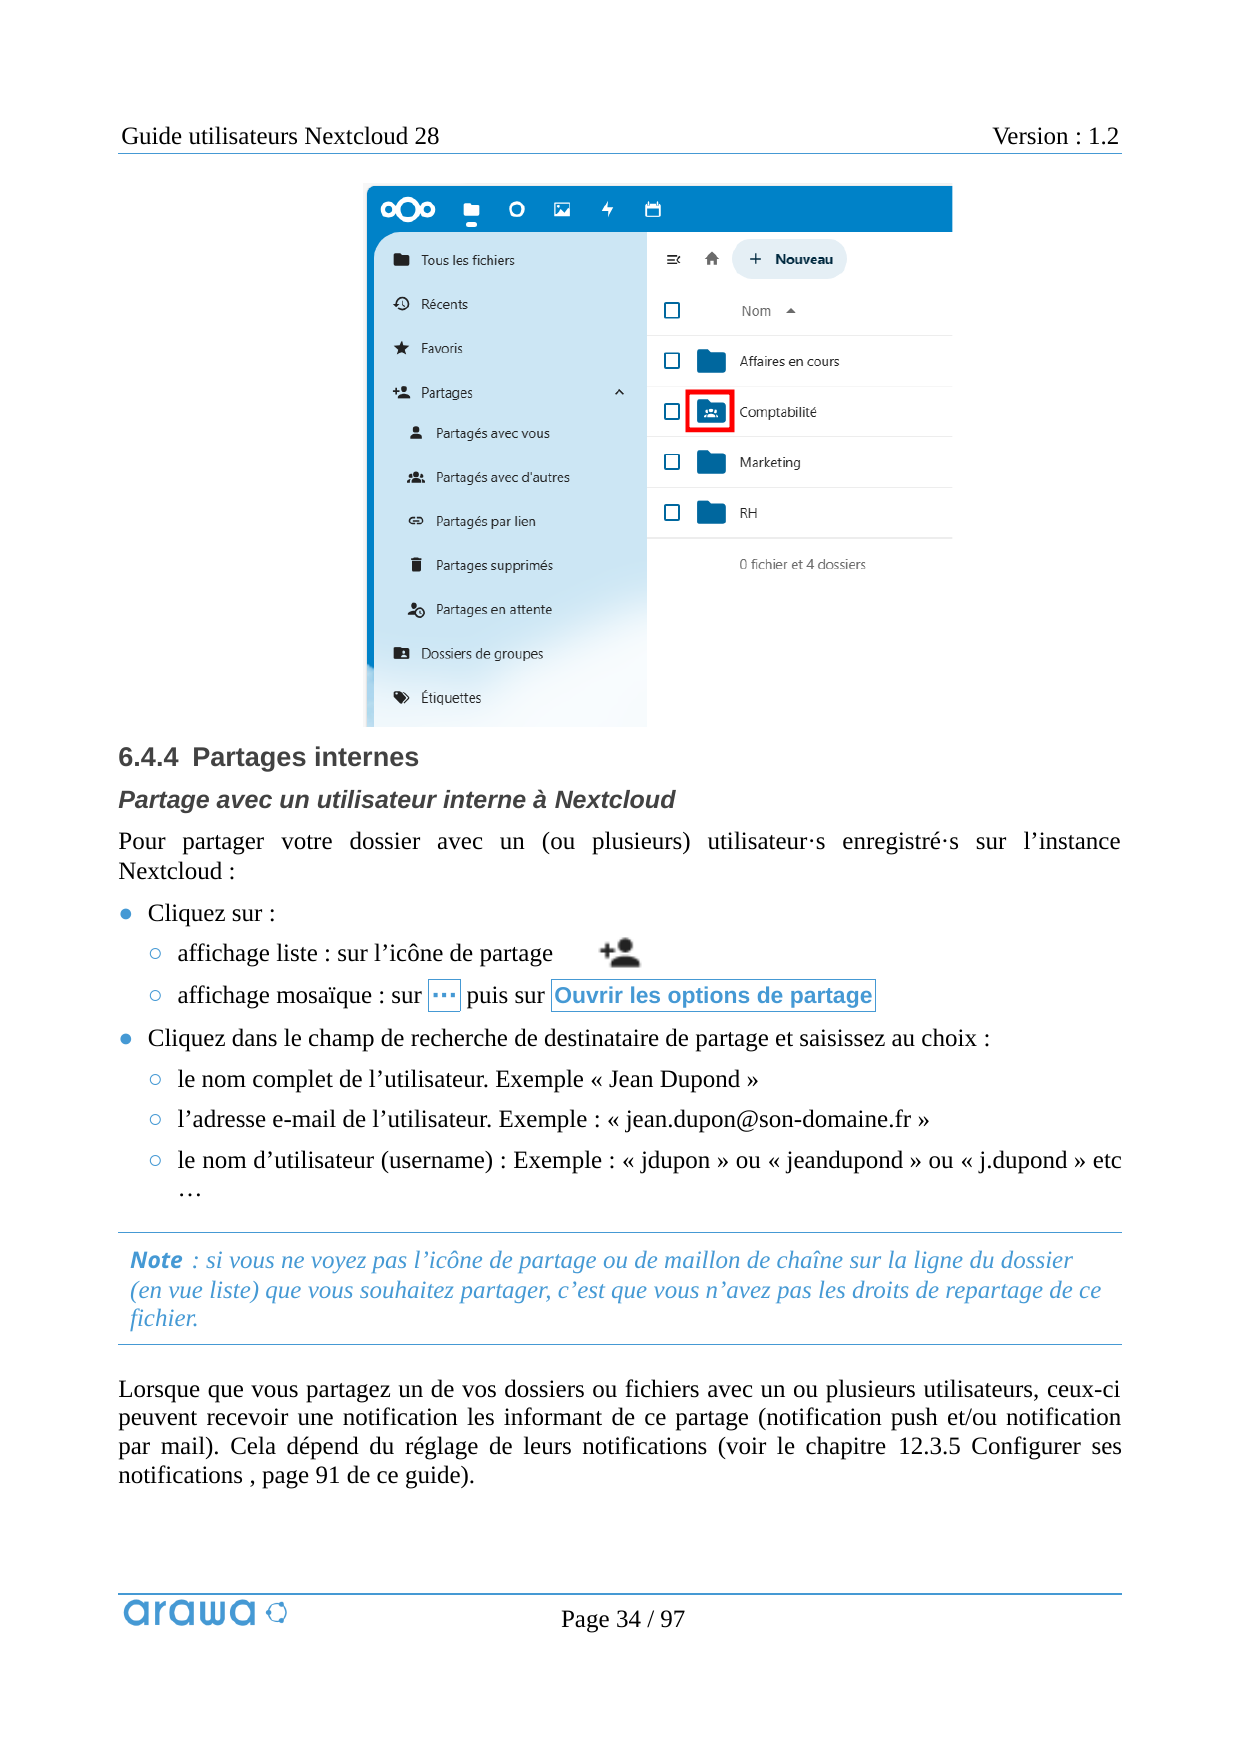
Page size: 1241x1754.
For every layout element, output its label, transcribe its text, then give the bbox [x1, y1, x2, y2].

list le nom d’utilisateur (username) : Exemple : « jdupon » ou « jeandupond » ou « j.dupond » etc … [148, 1145, 1122, 1202]
subtitle Partages internes [118, 741, 1122, 772]
picture [555, 209, 569, 216]
list affichage mosaïque : sur ⋅⋅⋅ puis sur Ouvrir les options de partage [461, 979, 551, 1011]
picture [510, 202, 524, 216]
list affichage mosaïque : sur ⋅⋅⋅ puis sur Ouvrir les options de partage [552, 980, 875, 1011]
picture [646, 202, 660, 216]
picture [381, 197, 435, 222]
subtitle Partage avec un utilisateur interne à Nextcloud [118, 785, 1122, 814]
text Pour partager votre dossier avec un (ou plusieurs) utilisateur·s enregistré·s sur l’instance Nextcloud : [118, 826, 1122, 886]
list l’adresse e-mail de l’utilisateur. Exemple : « jean.dupon@son-domaine.fr » [148, 1104, 1122, 1133]
picture [603, 205, 612, 212]
text Lorsque que vous partagez un de vos dossiers ou fichiers avec un ou plusieurs utilisateurs, ceux-ci peuvent recevoir une notification les informant de ce partage (notification push et/ou notification par mail). Cela dépend du réglage de leurs notifications (voir le chapitre 12.3.5 Configurer ses notifications , page 91 de ce guide). [118, 1374, 1122, 1489]
list Cliquez sur : [118, 898, 1122, 927]
list [644, 938, 1122, 967]
list affichage liste : sur l’icône de partage [148, 938, 597, 967]
text Note : si vous ne voyez pas l’icône de partage ou de maillon de chaîne sur la ligne du dossier (en vue liste) que vous souhaitez partager, c’est que vous n’avez pas les droits de repartage de ce fichier. [118, 1233, 1122, 1344]
picture [597, 936, 644, 970]
list affichage mosaïque : sur ⋅⋅⋅ puis sur Ouvrir les options de partage [876, 979, 1122, 1011]
picture [121, 1597, 290, 1628]
picture [464, 204, 479, 215]
list affichage mosaïque : sur ⋅⋅⋅ puis sur Ouvrir les options de partage [148, 979, 428, 1011]
list Cliquez dans le champ de recherche de destinataire de partage et saisissez au choix : [118, 1023, 1122, 1052]
list le nom complet de l’utilisateur. Exemple « Jean Dupond » [148, 1064, 1122, 1092]
picture [363, 183, 953, 727]
